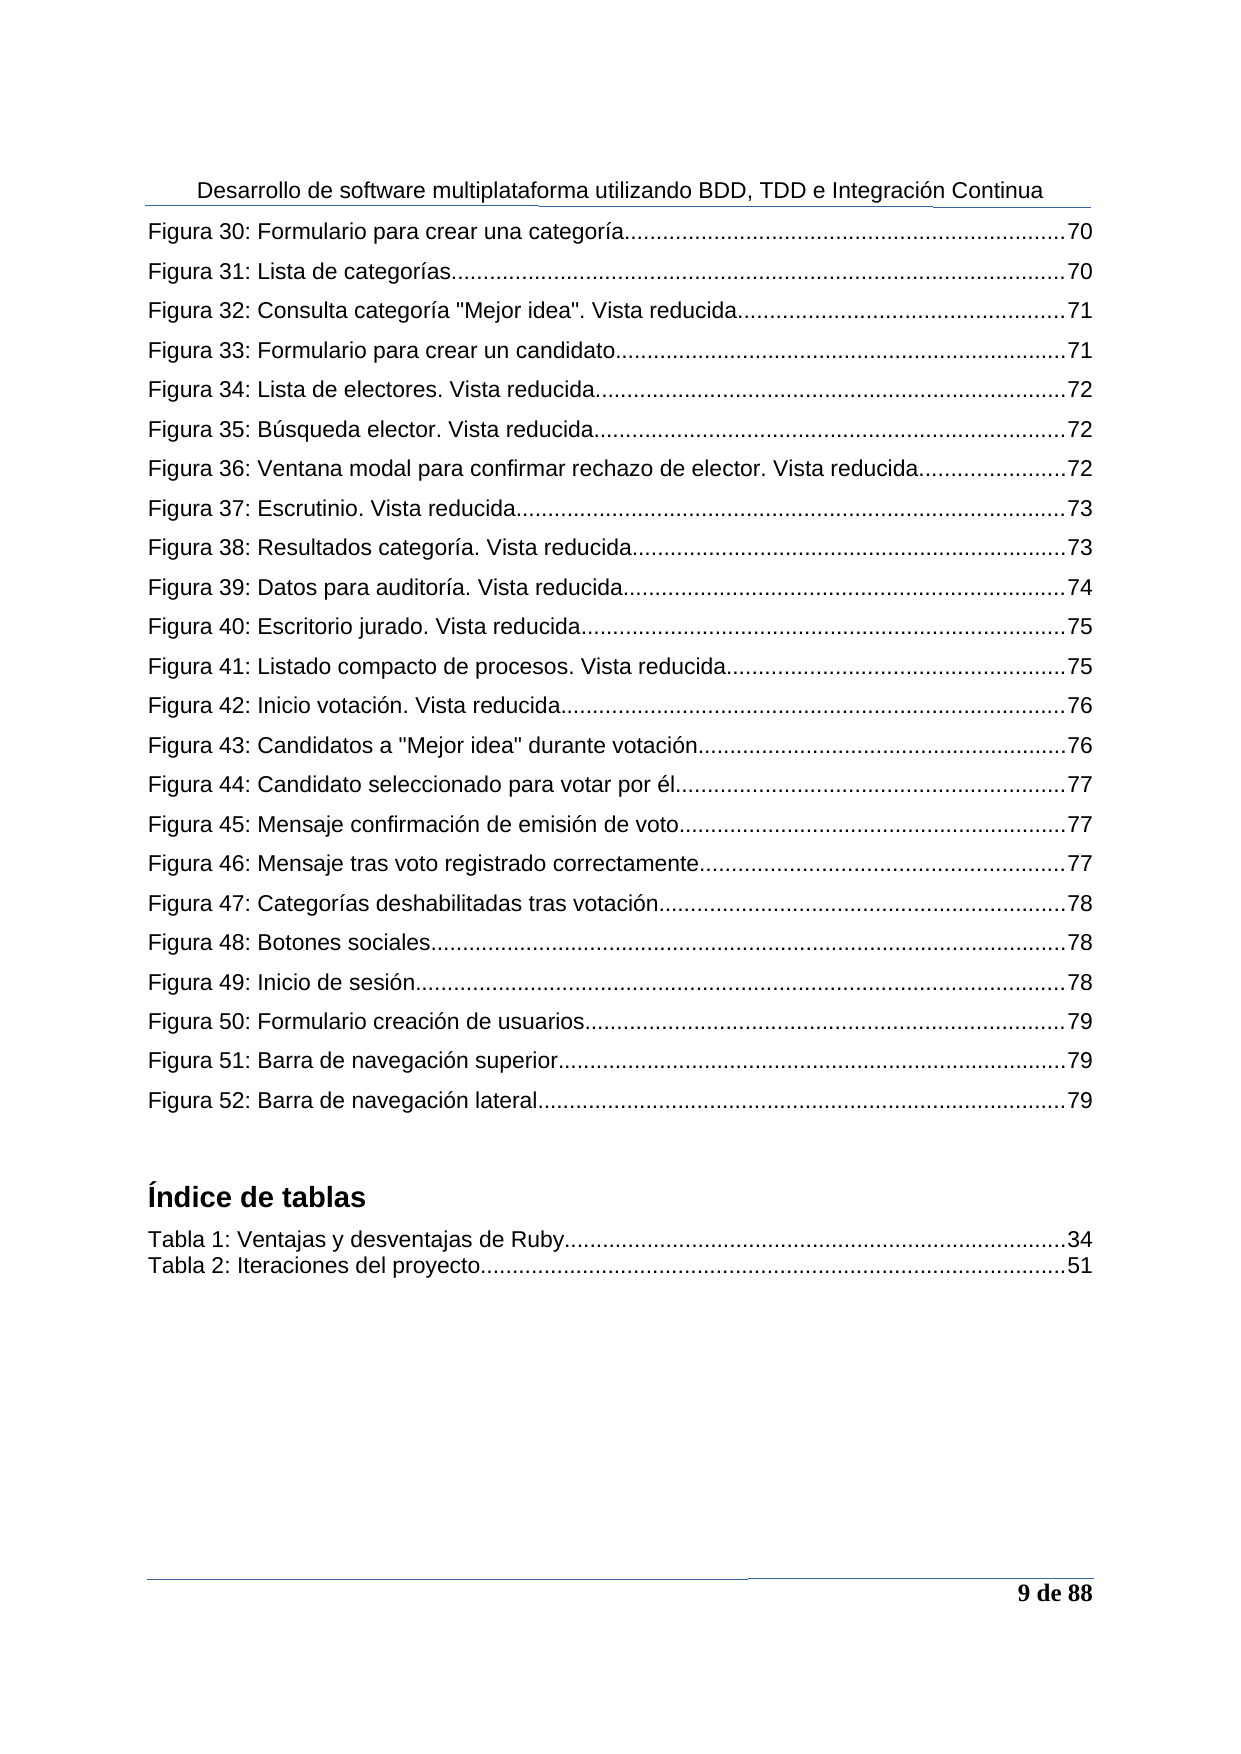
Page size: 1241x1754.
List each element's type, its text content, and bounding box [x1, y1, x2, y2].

text Figura 31: Lista de categorías. 70 [148, 258, 1093, 284]
text Tabla 2: Iteraciones del proyecto 51 [148, 1252, 1093, 1279]
text Figura 51: Barra de navegación superior. 79 [148, 1047, 1093, 1074]
text Figura 37: Escrutinio. Vista reducida. 73 [148, 495, 1093, 521]
text Figura 43: Candidatos a "Mejor idea" durante votación. 76 [148, 732, 1093, 758]
text Figura 49: Inicio de sesión. 78 [148, 968, 1093, 995]
text Figura 34: Lista de electores. Vista reducida. 72 [148, 376, 1093, 403]
text Figura 35: Búsqueda elector. Vista reducida. 72 [148, 416, 1093, 442]
text Figura 42: Inicio votación. Vista reducida. 76 [148, 692, 1093, 718]
text Figura 41: Listado compacto de procesos. Vista reducida 75 [148, 653, 1093, 679]
text Figura 48: Botones sociales. 78 [148, 929, 1093, 955]
text Figura 36: Ventana modal para confirmar rechazo de elector. Vista reducida. 72 [148, 455, 1093, 482]
text Figura 46: Mensaje tras voto registrado correctamente 77 [148, 850, 1093, 876]
subtitle Índice de tablas [148, 1180, 1093, 1214]
text Tabla 1: Ventajas y desventajas de Ruby 34 [148, 1226, 1093, 1252]
text Figura 45: Mensaje confirmación de emisión de voto 77 [148, 811, 1093, 837]
text Figura 40: Escritorio jurado. Vista reducida. 75 [148, 613, 1093, 639]
text Figura 47: Categorías deshabilitadas tras votación. 78 [148, 889, 1093, 916]
text Figura 39: Datos para auditoría. Vista reducida. 74 [148, 574, 1093, 600]
text Figura 32: Consulta categoría "Mejor idea". Vista reducida. 71 [148, 297, 1093, 324]
text Figura 30: Formulario para crear una categoría. 70 [148, 218, 1093, 245]
text Figura 52: Barra de navegación lateral. 79 [148, 1087, 1093, 1113]
text Figura 38: Resultados categoría. Vista reducida. 73 [148, 534, 1093, 561]
text Figura 50: Formulario creación de usuarios. 79 [148, 1008, 1093, 1034]
text Figura 44: Candidato seleccionado para votar por él. 77 [148, 771, 1093, 797]
text Figura 33: Formulario para crear un candidato. 71 [148, 337, 1093, 363]
